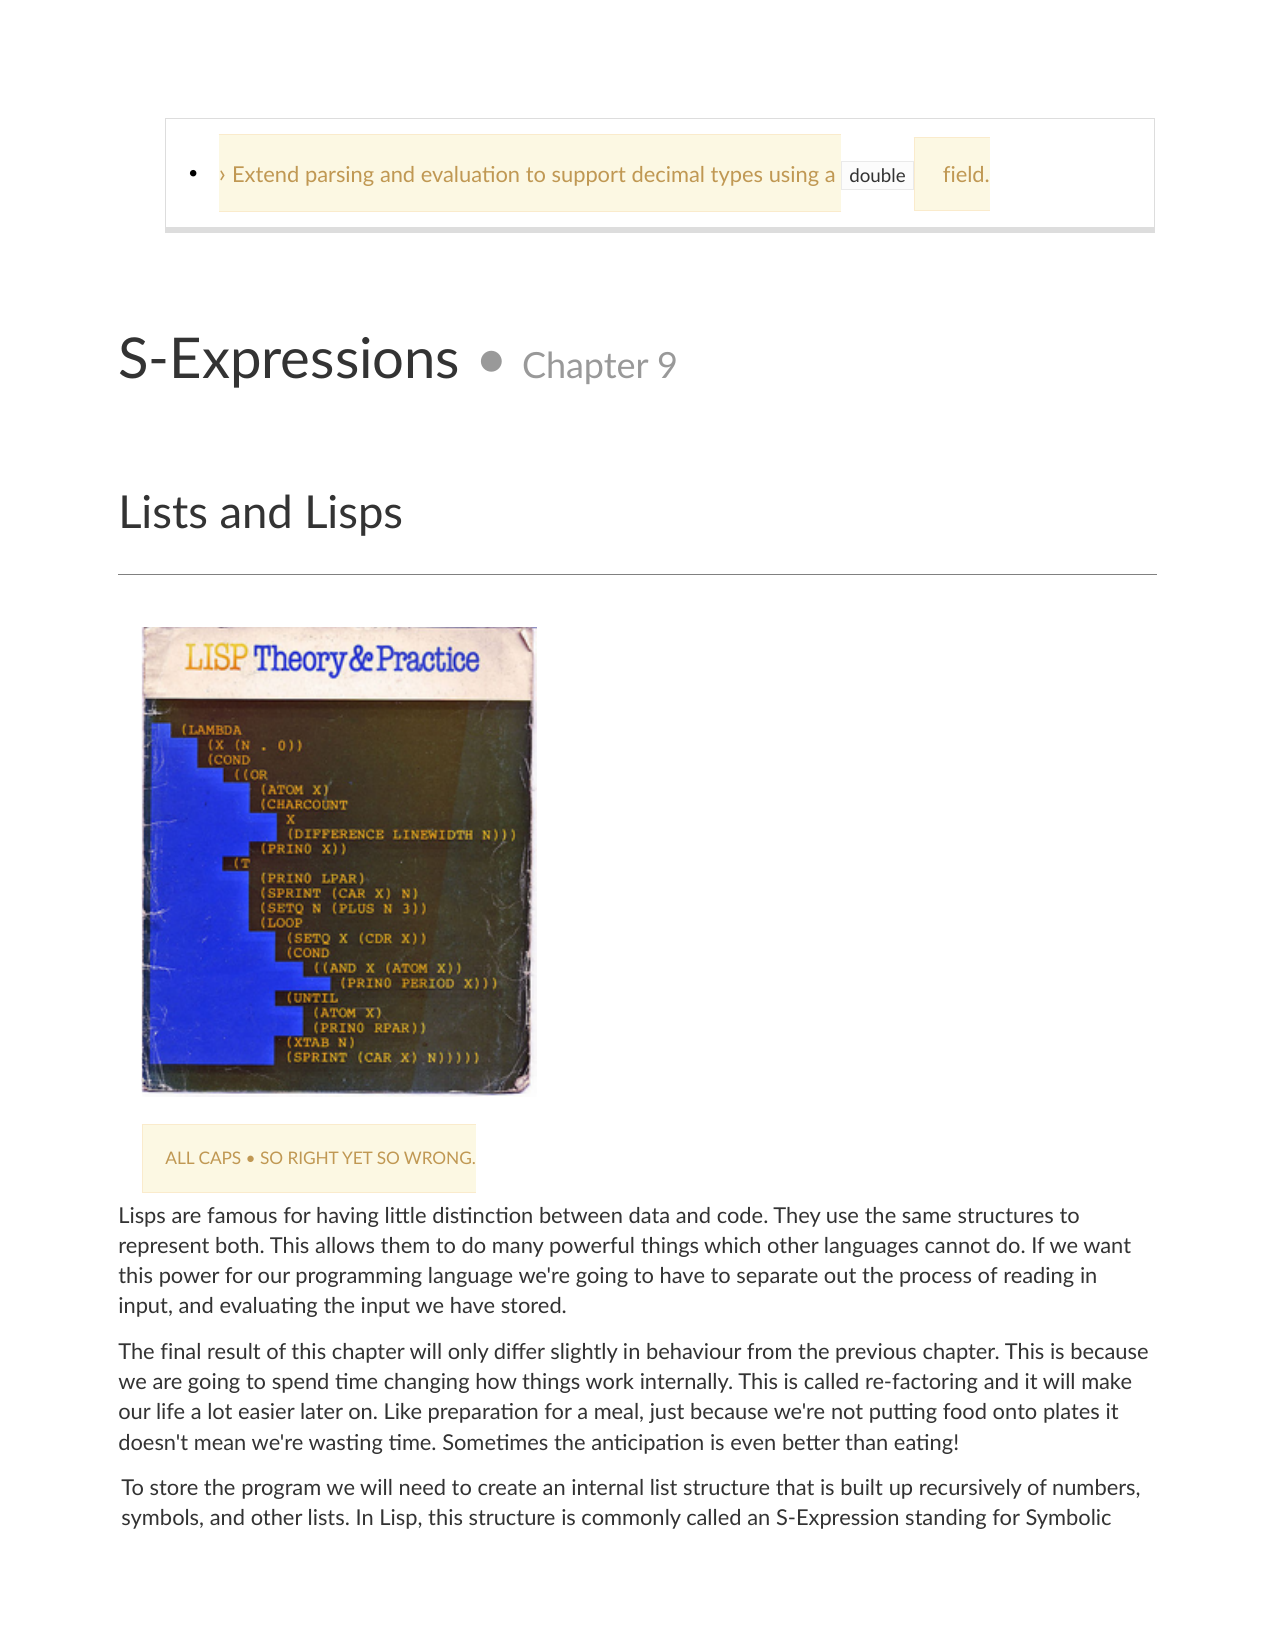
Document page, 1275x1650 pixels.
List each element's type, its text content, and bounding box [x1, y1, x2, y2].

subtitle Lists and Lisps [118, 484, 1157, 538]
text To store the program we will need to create an internal list structure that is built up recursively of numbers, symbols, and other lists. In Lisp, this structure is commonly called an S-Expression standing for Symbolic [121, 1474, 1154, 1530]
text ALL CAPS • SO RIGHT YET SO WRONG. [143, 1124, 1133, 1192]
text Lisps are famous for having little distinction between data and code. They use the same structures to represent both. This allows them to do many powerful things which other languages cannot do. If we want this power for our programming language we're going to have to separate out the process of reading in input, and evaluating the input we have stored. [118, 1202, 1157, 1318]
list › Extend parsing and evaluation to support decimal types using a double field. [166, 119, 1154, 227]
subtitle S-Expressions • Chapter 9 [118, 322, 1157, 390]
picture [141, 627, 537, 1097]
text The final result of this chapter will only differ slightly in behaviour from the previous chapter. This is because we are going to spend time changing how things work internally. This is called re-factoring and it will make our life a lot easier later on. Like preparation for a meal, just because we're not putting food onto plates it doesn't mean we're wasting time. Sometimes the anticipation is even better than eating! [118, 1338, 1157, 1454]
